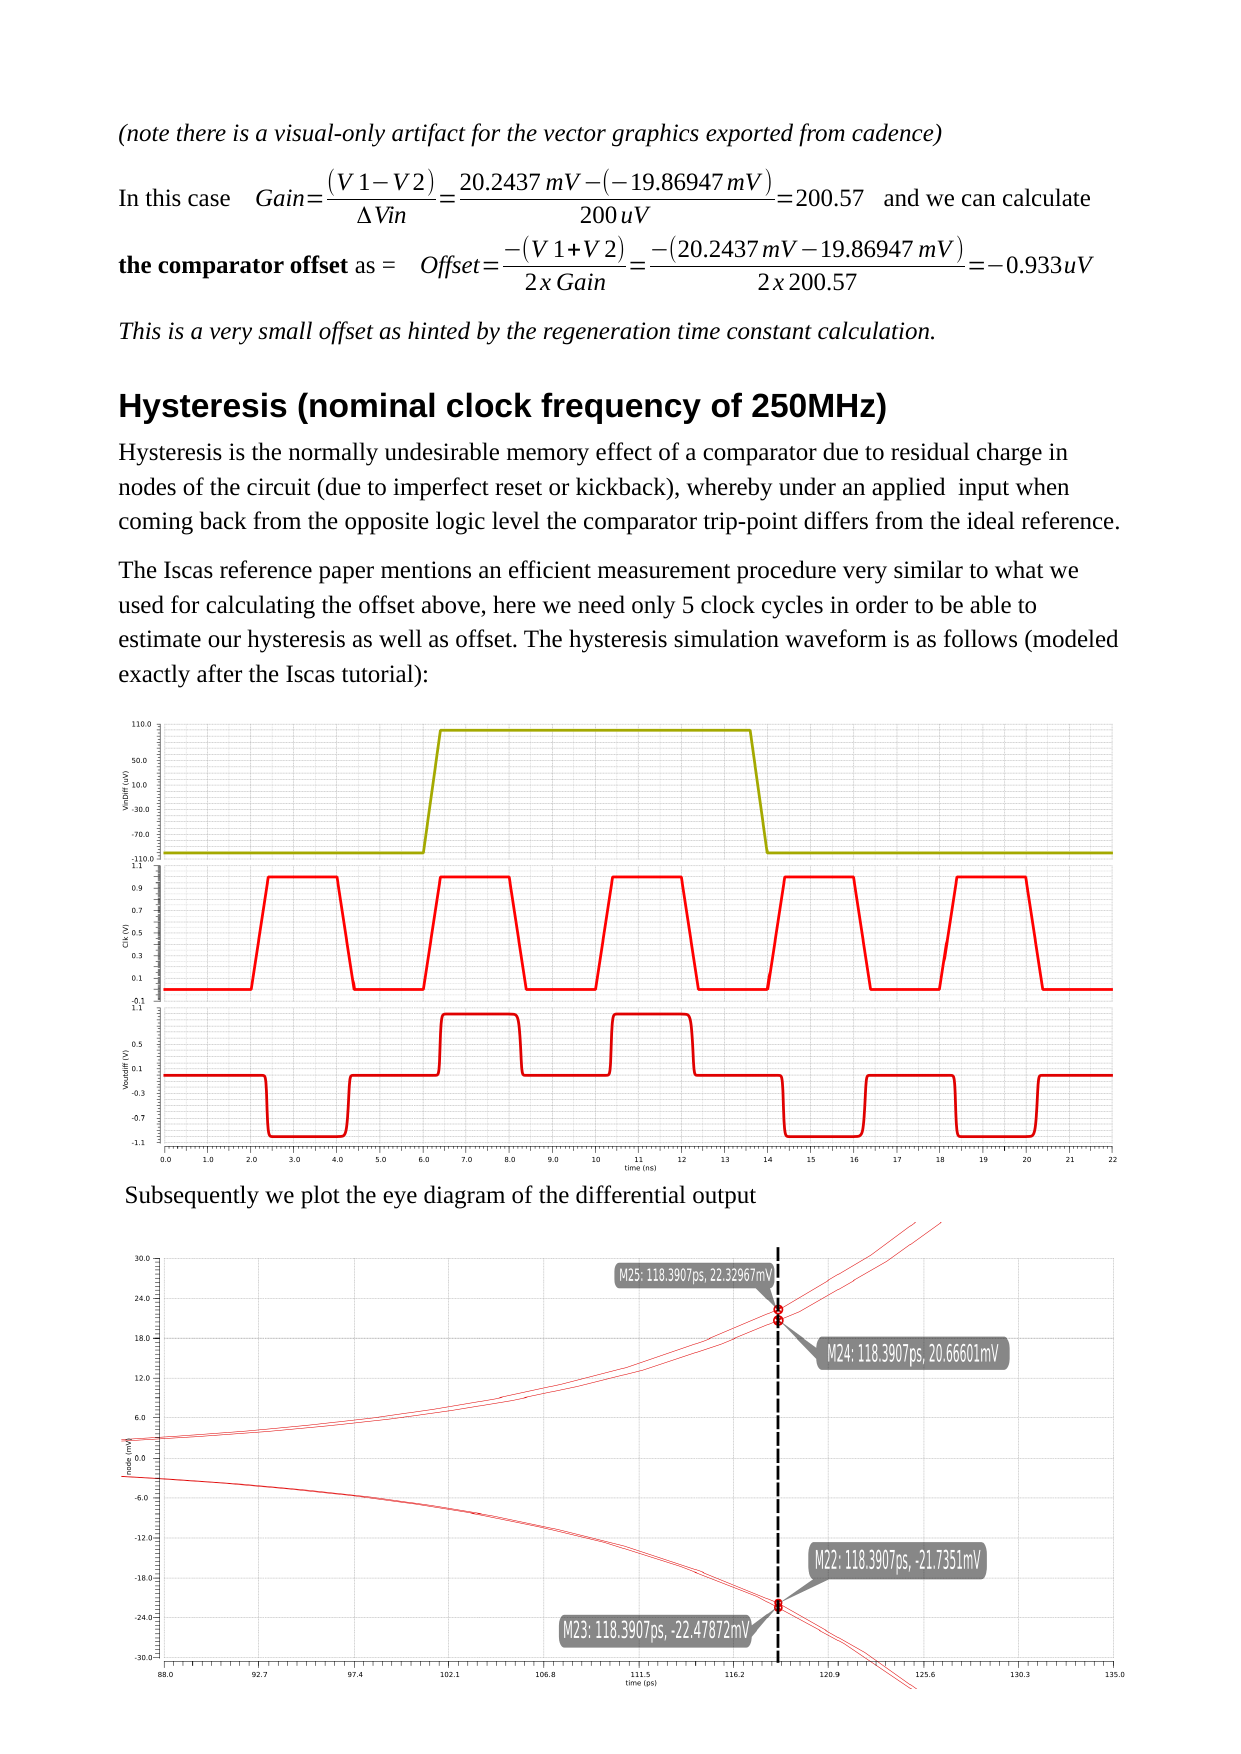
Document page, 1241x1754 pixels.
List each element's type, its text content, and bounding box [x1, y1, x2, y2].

text This is a very small offset as hinted by the regeneration time constant calculation. [118, 316, 1122, 345]
subtitle Hysteresis (nominal clock frequency of 250MHz) [118, 386, 1122, 425]
picture [121, 1222, 1126, 1689]
text Hysteresis is the normally undesirable memory effect of a comparator due to residual charge in nodes of the circuit (due to imperfect reset or kickback), whereby under an applied input when coming back from the opposite logic level the comparator trip-point differs from the ideal reference. [118, 437, 1122, 535]
text In this case and we can calculate the comparator offset as = [118, 167, 1122, 296]
picture [118, 707, 1123, 1174]
text (note there is a visual-only artifact for the vector graphics exported from cadence) [118, 118, 1122, 147]
text The Iscas reference paper mentions an efficient measurement procedure very similar to what we used for calculating the offset above, here we need only 5 clock cycles in order to be able to estimate our hysteresis as well as offset. The hysteresis simulation waveform is as follows (modeled exactly after the Iscas tutorial): [118, 555, 1122, 687]
text Subsequently we plot the eye diagram of the differential output [118, 1174, 1122, 1208]
